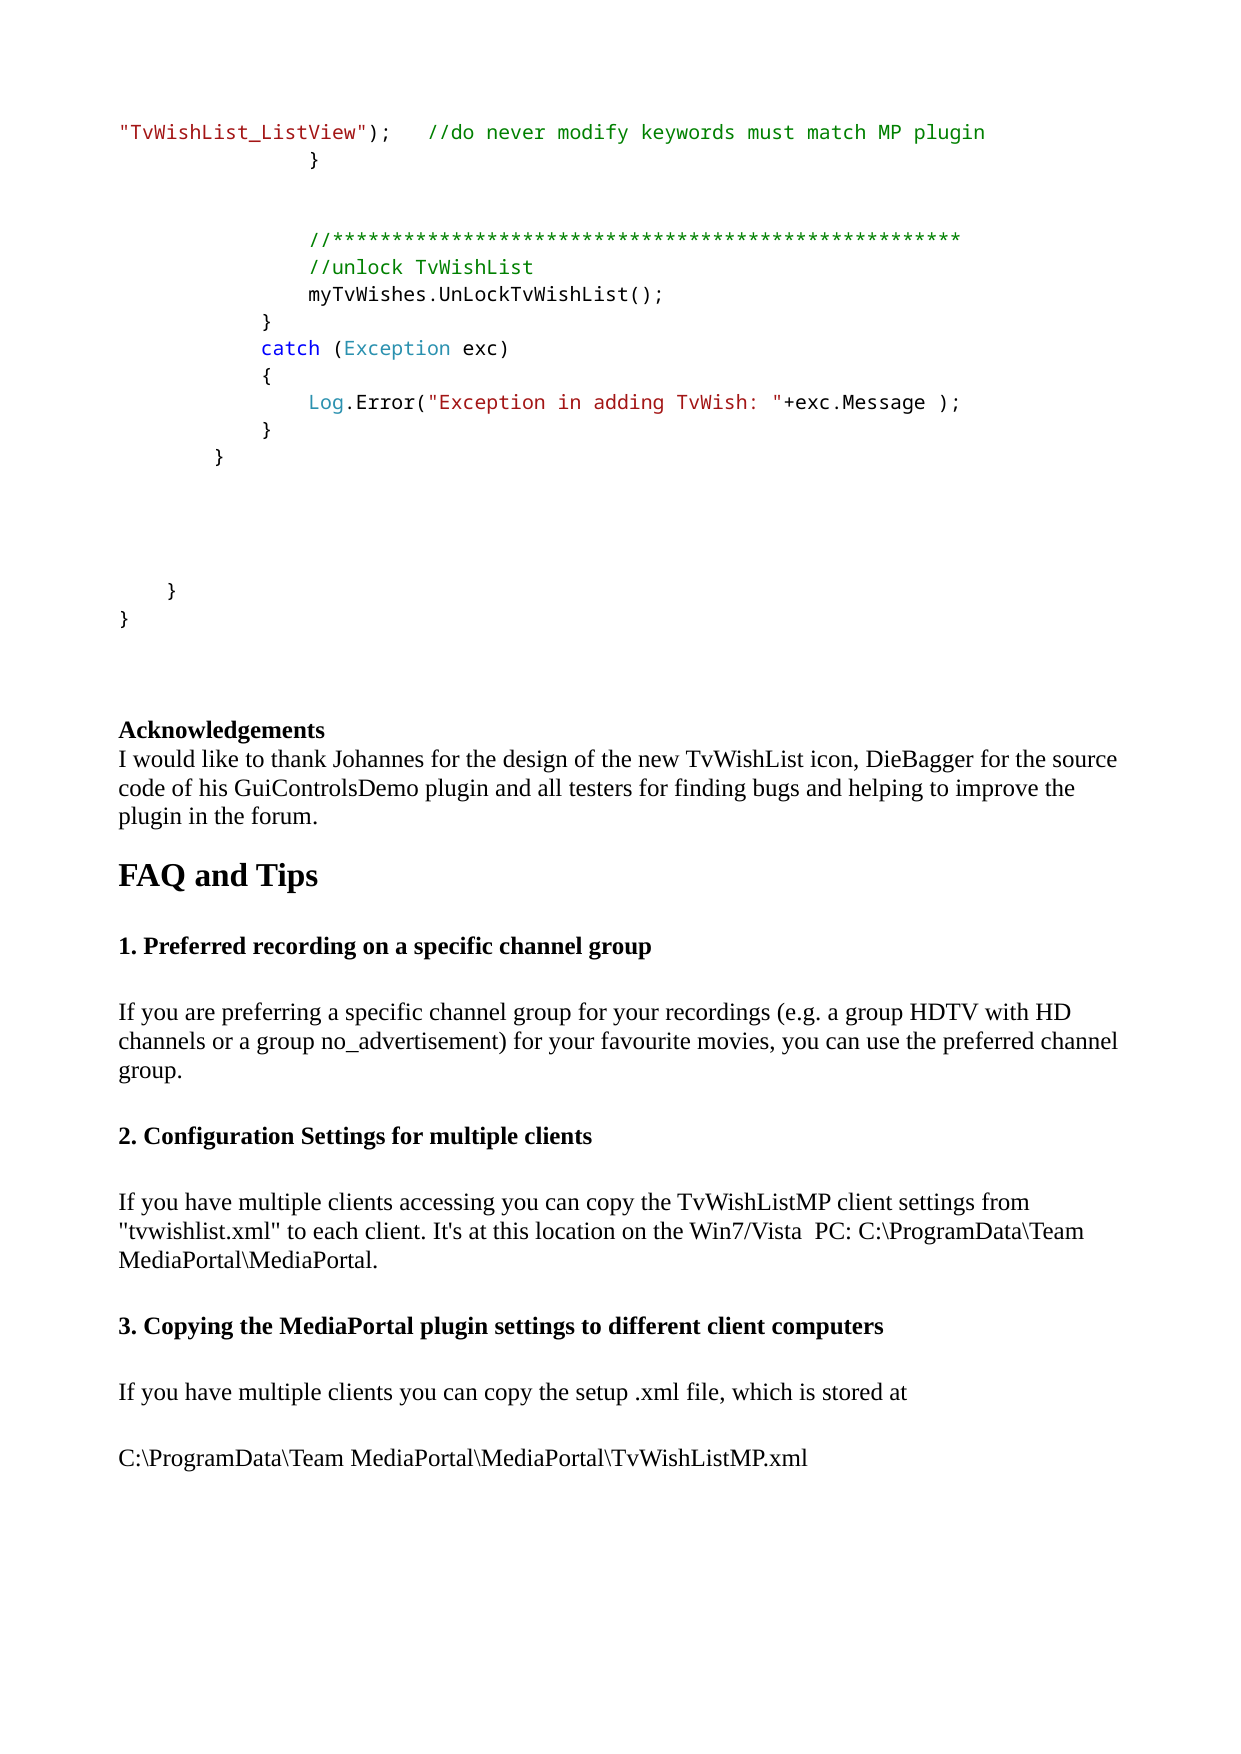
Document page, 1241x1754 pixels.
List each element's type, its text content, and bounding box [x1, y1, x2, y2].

text } [118, 145, 1122, 172]
text } [118, 442, 1122, 469]
text FAQ and Tips [118, 855, 1122, 893]
text 1. Preferred recording on a specific channel group [118, 931, 1122, 960]
text myTvWishes.UnLockTvWishList(); [118, 280, 1122, 307]
text } [118, 415, 1122, 442]
text catch (Exception exc) [118, 334, 1122, 361]
text C:\ProgramData\Team MediaPortal\MediaPortal\TvWishListMP.xml [118, 1443, 1122, 1472]
text Acknowledgements [118, 715, 1122, 744]
text 3. Copying the MediaPortal plugin settings to different client computers [118, 1311, 1122, 1340]
text } [118, 604, 1122, 631]
text { [118, 361, 1122, 388]
text If you have multiple clients you can copy the setup .xml file, which is stored at [118, 1377, 1122, 1406]
text //unlock TvWishList [118, 253, 1122, 280]
text I would like to thank Johannes for the design of the new TvWishList icon, DieBagger for the source code of his GuiControlsDemo plugin and all testers for finding bugs and helping to improve the plugin in the forum. [118, 744, 1122, 830]
text "TvWishList_ListView"); //do never modify keywords must match MP plugin [118, 118, 1122, 145]
text 2. Configuration Settings for multiple clients [118, 1121, 1122, 1150]
text If you are preferring a specific channel group for your recordings (e.g. a group HDTV with HD channels or a group no_advertisement) for your favourite movies, you can use the preferred channel group. [118, 997, 1122, 1083]
text //***************************************************** [118, 226, 1122, 253]
text If you have multiple clients accessing you can copy the TvWishListMP client settings from "tvwishlist.xml" to each client. It's at this location on the Win7/Vista PC: C:\ProgramData\Team MediaPortal\MediaPortal. [118, 1187, 1122, 1273]
text } [118, 577, 1122, 604]
text Log.Error("Exception in adding TvWish: "+exc.Message ); [118, 388, 1122, 415]
text } [118, 307, 1122, 334]
